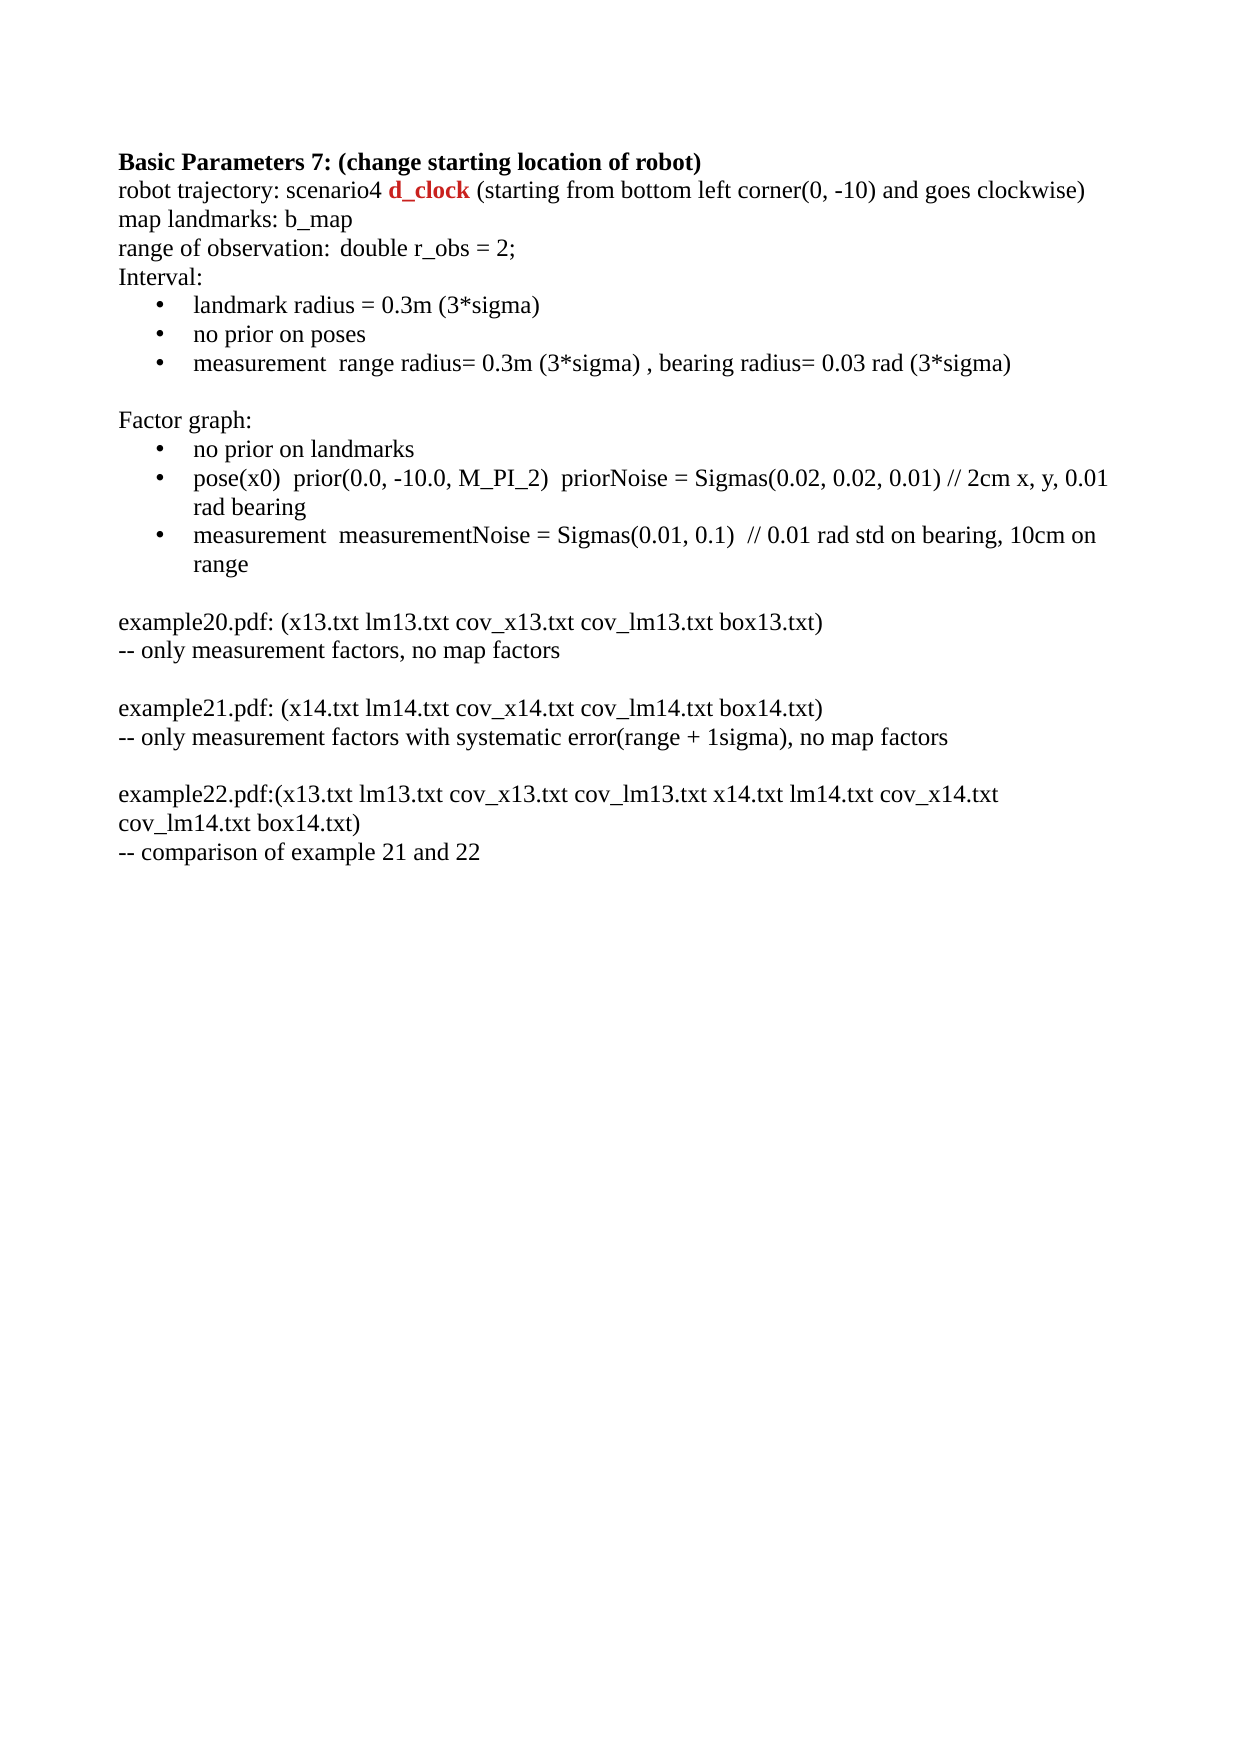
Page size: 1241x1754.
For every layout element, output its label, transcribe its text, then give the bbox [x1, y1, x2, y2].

text -- only measurement factors, no map factors [118, 636, 1122, 664]
text map landmarks: b_map [118, 204, 1122, 233]
text Factor graph: [118, 406, 1122, 434]
text robot trajectory: scenario4 d_clock (starting from bottom left corner(0, -10) and goes clockwise) [118, 176, 1122, 204]
list landmark radius = 0.3m (3*sigma) [156, 291, 1122, 319]
text example21.pdf: (x14.txt lm14.txt cov_x14.txt cov_lm14.txt box14.txt) [118, 693, 1122, 722]
list pose(x0) prior(0.0, -10.0, M_PI_2) priorNoise = Sigmas(0.02, 0.02, 0.01) // 2cm x, y, 0.01 rad bearing [156, 463, 1122, 521]
list measurement measurementNoise = Sigmas(0.01, 0.1) // 0.01 rad std on bearing, 10cm on range [156, 521, 1122, 578]
list measurement range radius= 0.3m (3*sigma) , bearing radius= 0.03 rad (3*sigma) [156, 348, 1122, 377]
list no prior on landmarks [156, 434, 1122, 463]
text -- only measurement factors with systematic error(range + 1sigma), no map factors [118, 722, 1122, 751]
list no prior on poses [156, 319, 1122, 348]
text range of observation: double r_obs = 2; [118, 233, 1122, 262]
text Interval: [118, 262, 1122, 291]
text -- comparison of example 21 and 22 [118, 837, 1122, 866]
text Basic Parameters 7: (change starting location of robot) [118, 147, 1122, 176]
text example22.pdf:(x13.txt lm13.txt cov_x13.txt cov_lm13.txt x14.txt lm14.txt cov_x14.txt cov_lm14.txt box14.txt) [118, 779, 1122, 837]
text example20.pdf: (x13.txt lm13.txt cov_x13.txt cov_lm13.txt box13.txt) [118, 607, 1122, 636]
